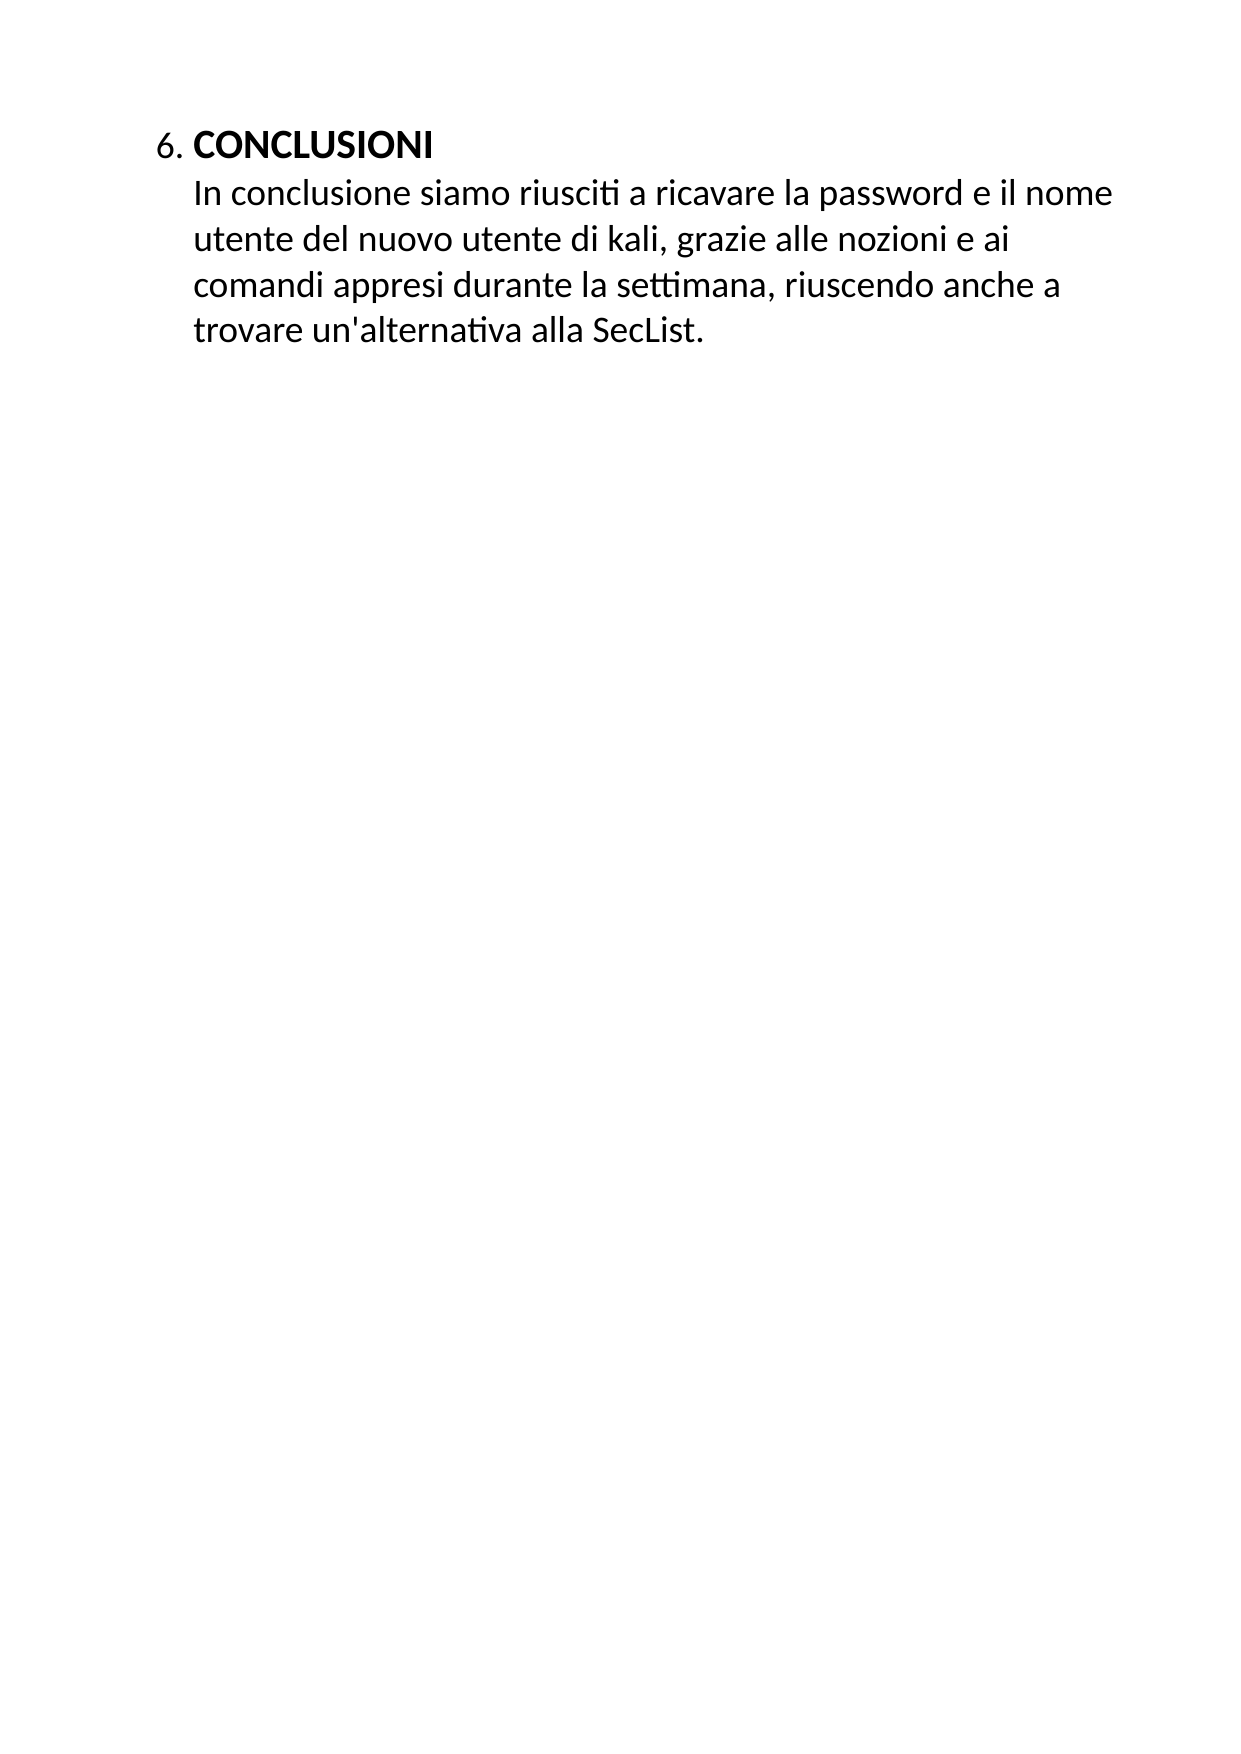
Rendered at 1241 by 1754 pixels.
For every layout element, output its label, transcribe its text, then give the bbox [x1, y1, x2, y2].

list CONCLUSIONI [156, 118, 1122, 169]
list In conclusione siamo riusciti a ricavare la password e il nome utente del nuovo utente di kali, grazie alle nozioni e ai comandi appresi durante la settimana, riuscendo anche a trovare un'alternativa alla SecList. [156, 169, 1122, 352]
